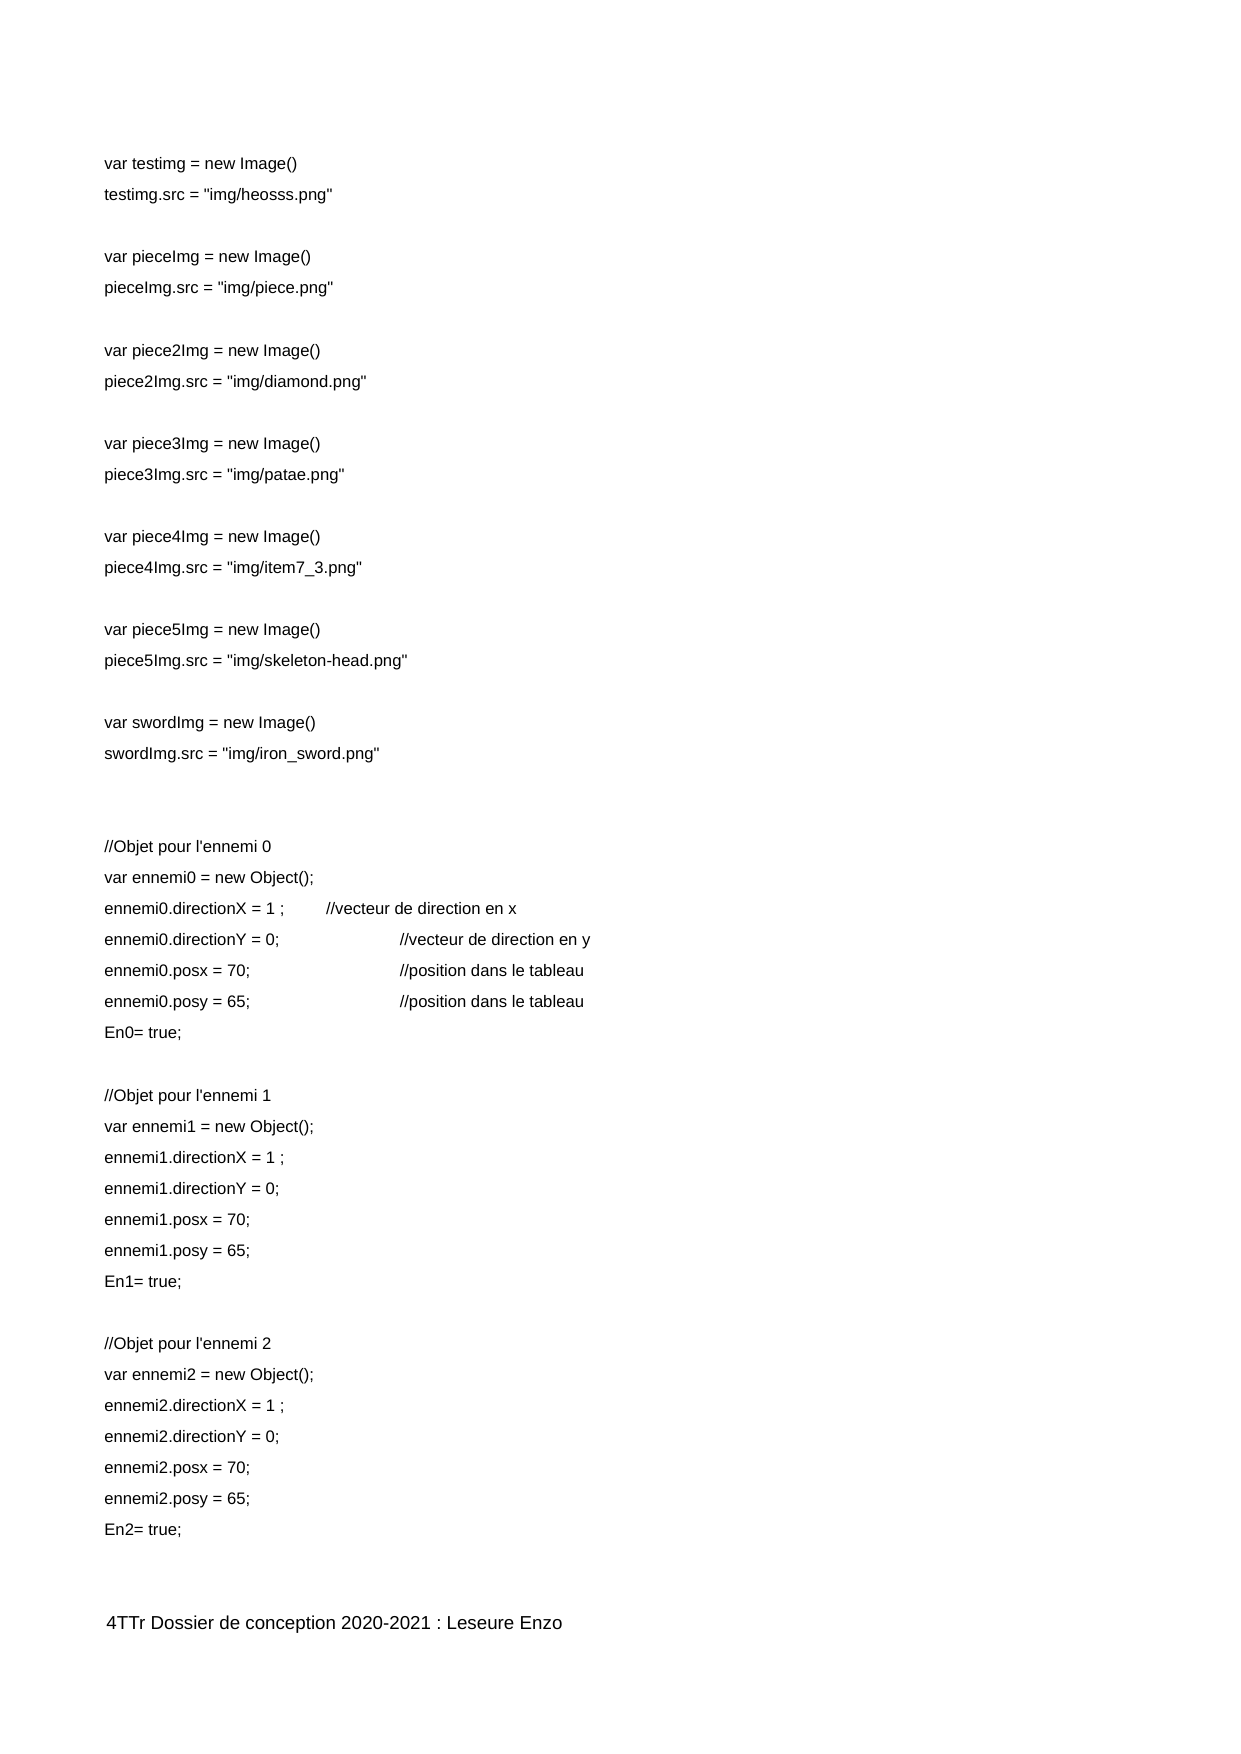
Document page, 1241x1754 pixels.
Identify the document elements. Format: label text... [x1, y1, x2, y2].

text ennemi2.posy = 65; [104, 1489, 1134, 1508]
text En1= true; [104, 1272, 1134, 1291]
text ennemi0.directionX = 1 ; //vecteur de direction en x [104, 899, 1134, 918]
text var ennemi1 = new Object(); [104, 1116, 1134, 1136]
text var piece4Img = new Image() [104, 527, 1134, 546]
text var piece2Img = new Image() [104, 340, 1134, 359]
text piece4Img.src = "img/item7_3.png" [104, 558, 1134, 577]
text swordImg.src = "img/iron_sword.png" [104, 744, 1134, 763]
text var piece5Img = new Image() [104, 620, 1134, 639]
text ennemi2.directionX = 1 ; [104, 1396, 1134, 1415]
text testimg.src = "img/heosss.png" [104, 185, 1134, 204]
text var ennemi2 = new Object(); [104, 1365, 1134, 1384]
text piece5Img.src = "img/skeleton-head.png" [104, 651, 1134, 670]
text ennemi0.posx = 70; //position dans le tableau [104, 961, 1134, 980]
text ennemi1.posy = 65; [104, 1241, 1134, 1260]
text var ennemi0 = new Object(); [104, 868, 1134, 887]
text pieceImg.src = "img/piece.png" [104, 278, 1134, 297]
text ennemi2.directionY = 0; [104, 1427, 1134, 1446]
text ennemi1.posx = 70; [104, 1209, 1134, 1229]
text ennemi1.directionY = 0; [104, 1178, 1134, 1198]
text ennemi0.posy = 65; //position dans le tableau [104, 992, 1134, 1011]
text ennemi2.posx = 70; [104, 1458, 1134, 1477]
text //Objet pour l'ennemi 2 [104, 1334, 1134, 1353]
text var pieceImg = new Image() [104, 247, 1134, 266]
text //Objet pour l'ennemi 1 [104, 1085, 1134, 1104]
text En2= true; [104, 1520, 1134, 1539]
text piece3Img.src = "img/patae.png" [104, 464, 1134, 484]
text //Objet pour l'ennemi 0 [104, 837, 1134, 856]
text var swordImg = new Image() [104, 713, 1134, 732]
text piece2Img.src = "img/diamond.png" [104, 371, 1134, 391]
text En0= true; [104, 1023, 1134, 1042]
text var testimg = new Image() [104, 154, 1134, 173]
text ennemi1.directionX = 1 ; [104, 1147, 1134, 1167]
text var piece3Img = new Image() [104, 433, 1134, 453]
text ennemi0.directionY = 0; //vecteur de direction en y [104, 930, 1134, 949]
